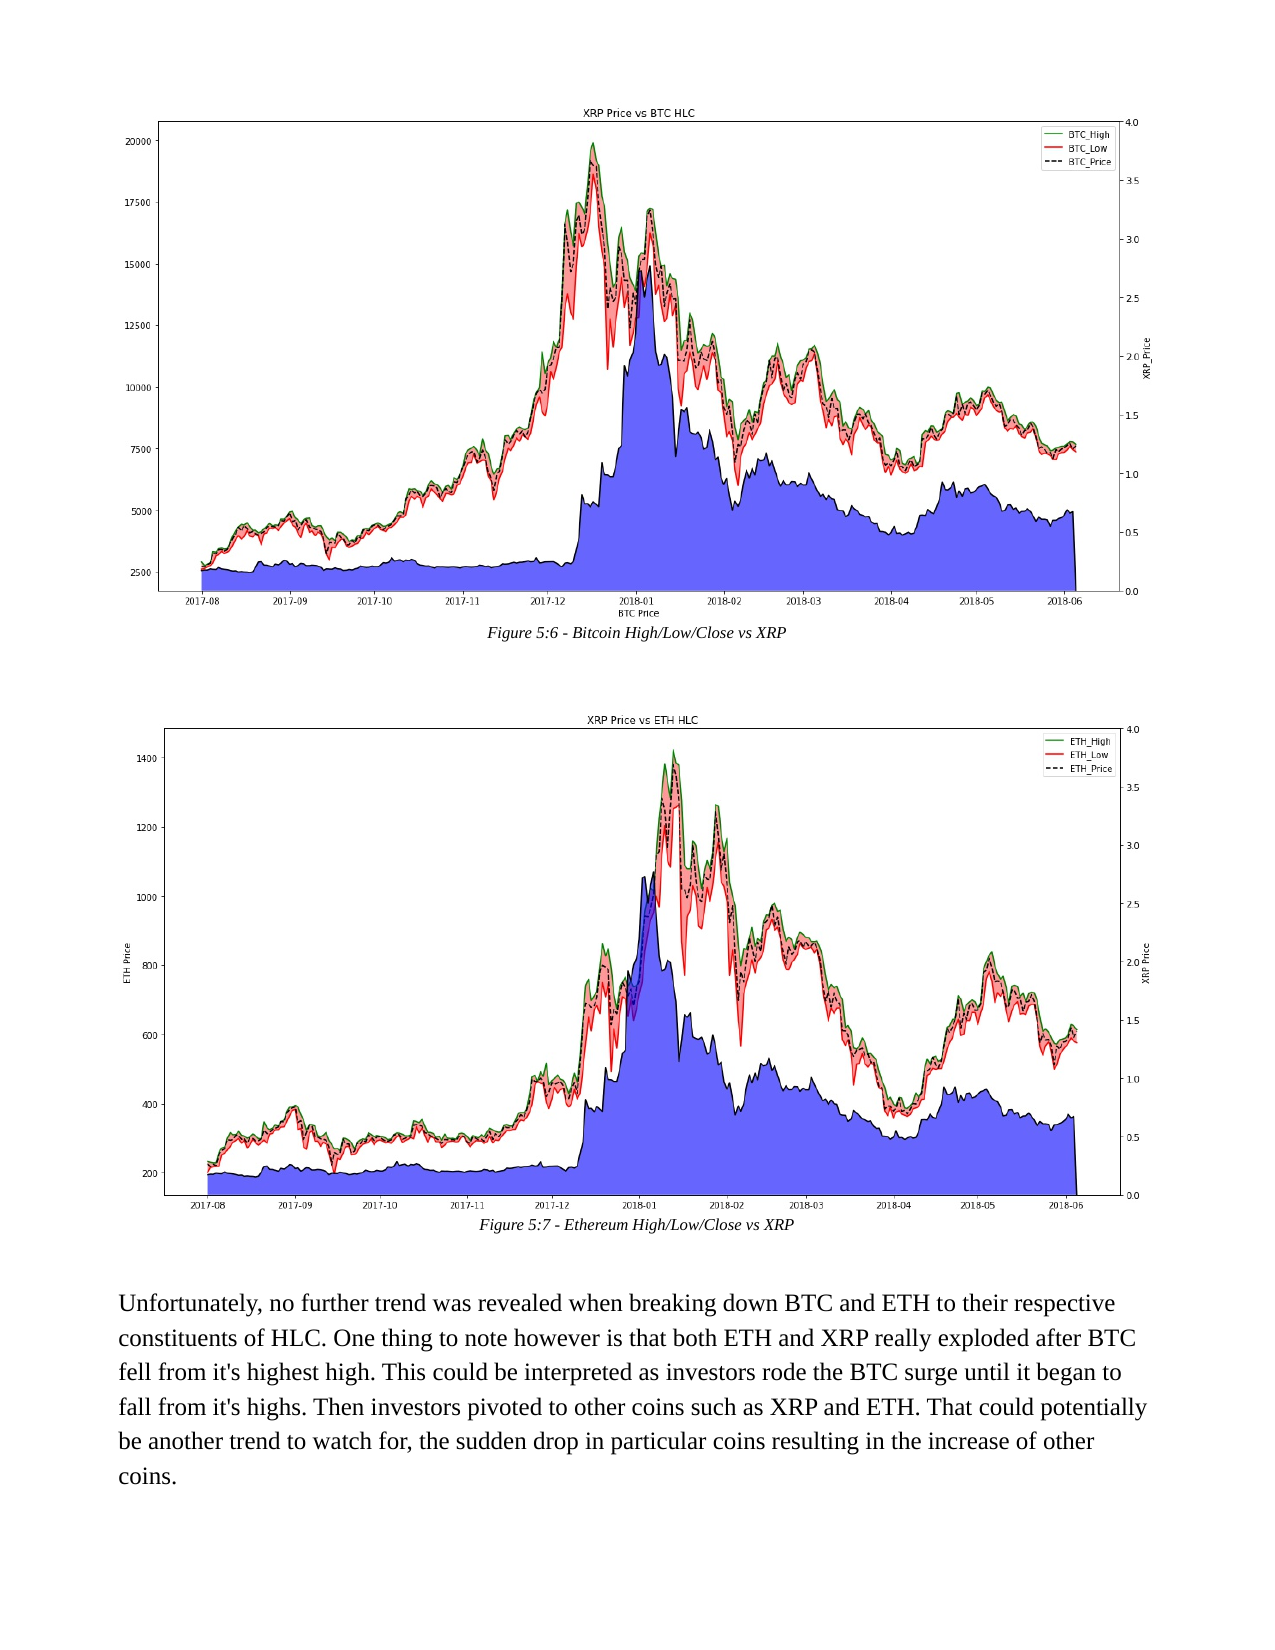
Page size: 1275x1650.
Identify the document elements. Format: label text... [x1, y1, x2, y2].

text Unfortunately, no further trend was revealed when breaking down BTC and ETH to their respective constituents of HLC. One thing to note however is that both ETH and XRP really exploded after BTC fell from it's highest high. This could be interpreted as investors rode the BTC surge until it began to fall from it's highs. Then investors pivoted to other coins such as XRP and ETH. That could potentially be another trend to watch for, the sudden drop in particular coins resulting in the increase of other coins. [118, 1288, 1157, 1489]
picture [118, 709, 1157, 1215]
text Figure 5:7 - Ethereum High/Low/Close vs XRP [118, 1215, 1157, 1233]
picture [118, 102, 1157, 623]
text Figure 5:6 - Bitcoin High/Low/Close vs XRP [118, 623, 1157, 642]
